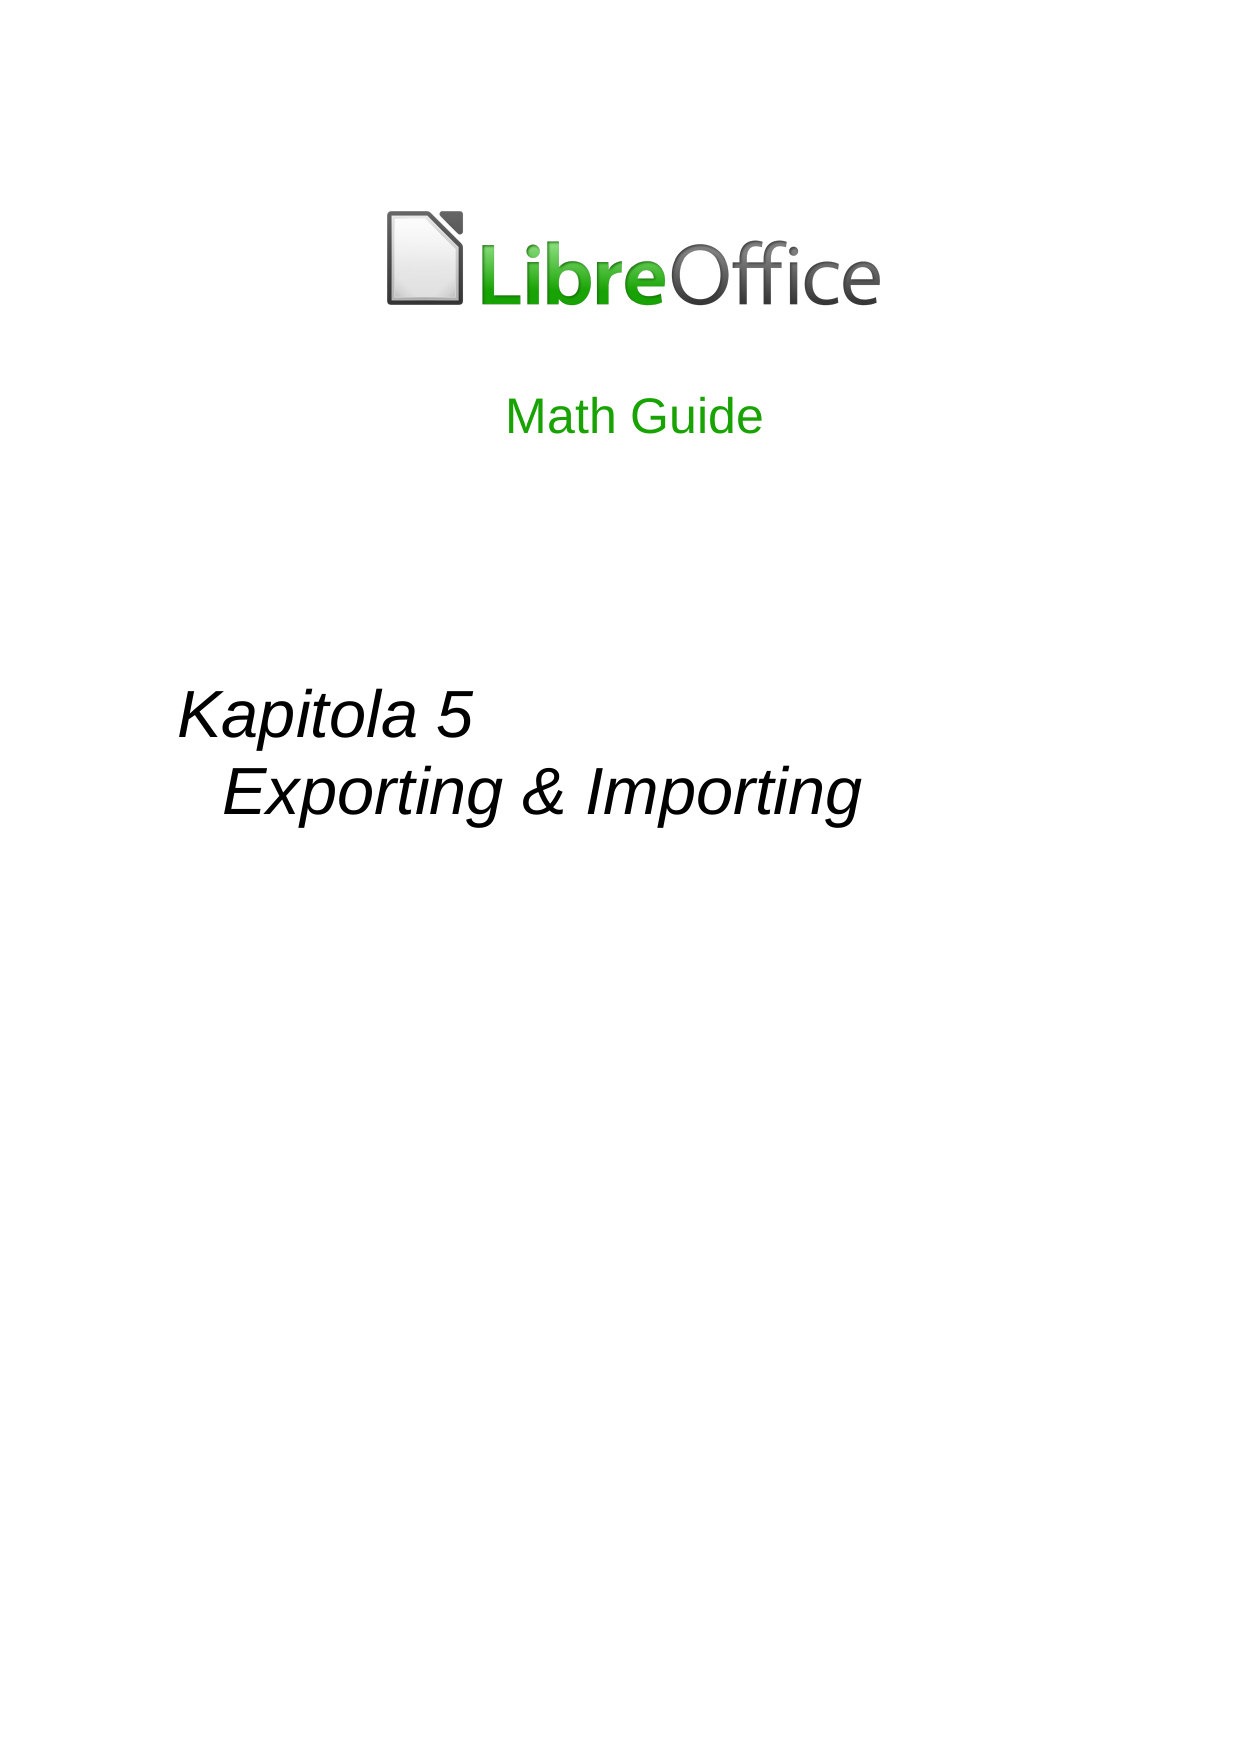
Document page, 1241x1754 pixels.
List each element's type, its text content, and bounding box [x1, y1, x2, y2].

picture [382, 206, 883, 312]
title Kapitola 5 Exporting & Importing [177, 675, 1093, 828]
text Příručka programu Math [177, 387, 1093, 444]
